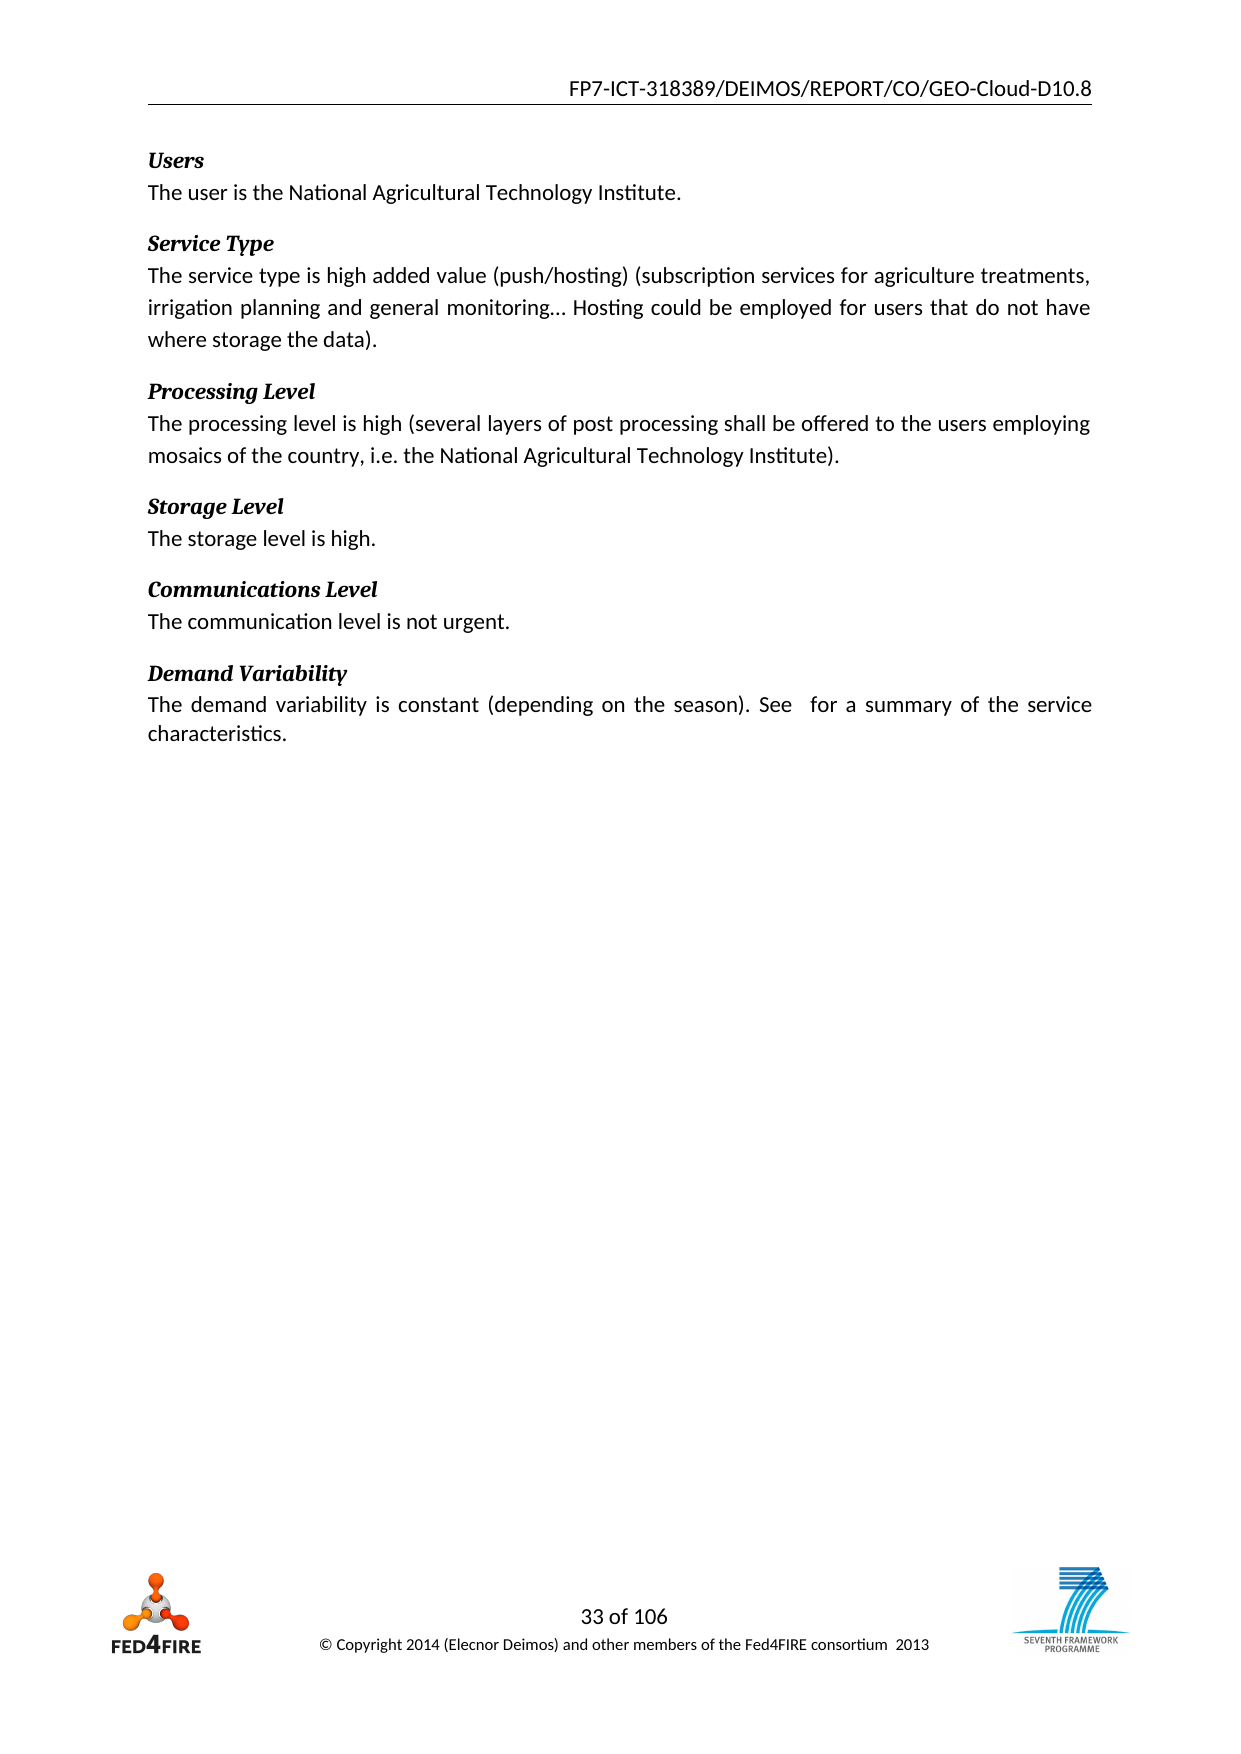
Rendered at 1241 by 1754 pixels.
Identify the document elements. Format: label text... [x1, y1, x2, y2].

text The storage level is high. [148, 524, 1092, 552]
subtitle Processing Level [148, 378, 1092, 405]
subtitle Service Type [148, 231, 1092, 257]
subtitle Storage Level [148, 494, 1092, 520]
subtitle Demand Variability [148, 660, 1092, 687]
subtitle Communications Level [148, 577, 1092, 603]
text The user is the National Agricultural Technology Institute. [148, 178, 1092, 206]
text The demand variability is constant (depending on the season). See Table 13 for a summary of the service characteristics. [148, 691, 1092, 747]
text The service type is high added value (push/hosting) (subscription services for agriculture treatments, irrigation planning and general monitoring… Hosting could be employed for users that do not have where storage the data). [148, 261, 1092, 353]
subtitle Users [148, 148, 1092, 174]
text The communication level is not urgent. [148, 607, 1092, 635]
text The processing level is high (several layers of post processing shall be offered to the users employing mosaics of the country, i.e. the National Agricultural Technology Institute). [148, 409, 1092, 469]
